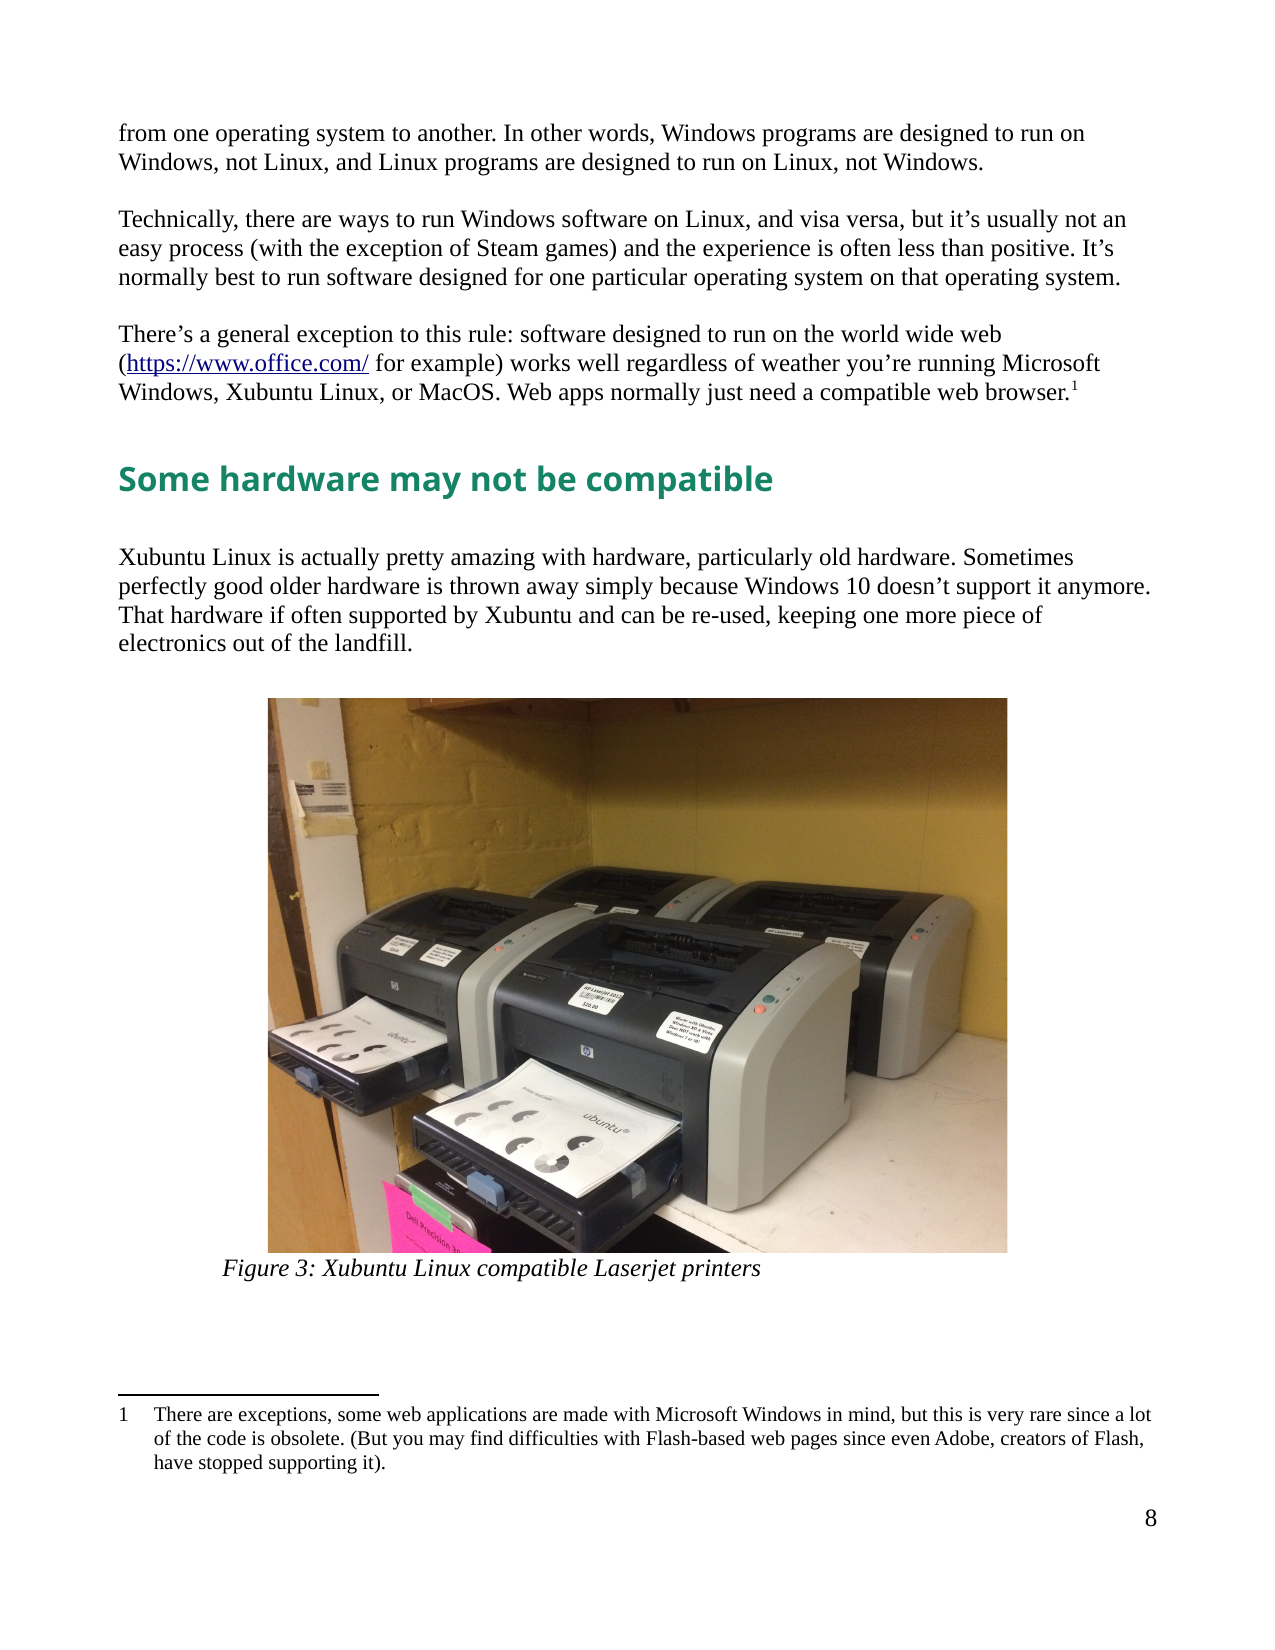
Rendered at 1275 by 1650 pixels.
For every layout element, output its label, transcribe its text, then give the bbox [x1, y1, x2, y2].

subtitle Some hardware may not be compatible [118, 455, 1157, 501]
picture [267, 698, 1008, 1253]
text There’s a general exception to this rule: software designed to run on the world wide web (https://www.office.com/ for example) works well regardless of weather you’re running Microsoft Windows, Xubuntu Linux, or MacOS. Web apps normally just need a compatible web browser. [118, 319, 1157, 406]
text from one operating system to another. In other words, Windows programs are designed to run on Windows, not Linux, and Linux programs are designed to run on Linux, not Windows. [118, 118, 1157, 176]
text There are exceptions, some web applications are made with Microsoft Windows in mind, but this is very rare since a lot of the code is obsolete. (But you may find difficulties with Flash-based web pages since even Adobe, creators of Flash, have stopped supporting it). [118, 1401, 1157, 1474]
text Figure 3: Xubuntu Linux compatible Laserjet printers [222, 698, 1053, 1282]
text Technically, there are ways to run Windows software on Linux, and visa versa, but it’s usually not an easy process (with the exception of Steam games) and the experience is often less than positive. It’s normally best to run software designed for one particular operating system on that operating system. [118, 204, 1157, 291]
text Xubuntu Linux is actually pretty amazing with hardware, particularly old hardware. Sometimes perfectly good older hardware is thrown away simply because Windows 10 doesn’t support it anymore. That hardware if often supported by Xubuntu and can be re-used, keeping one more piece of electronics out of the landfill. [118, 542, 1157, 657]
